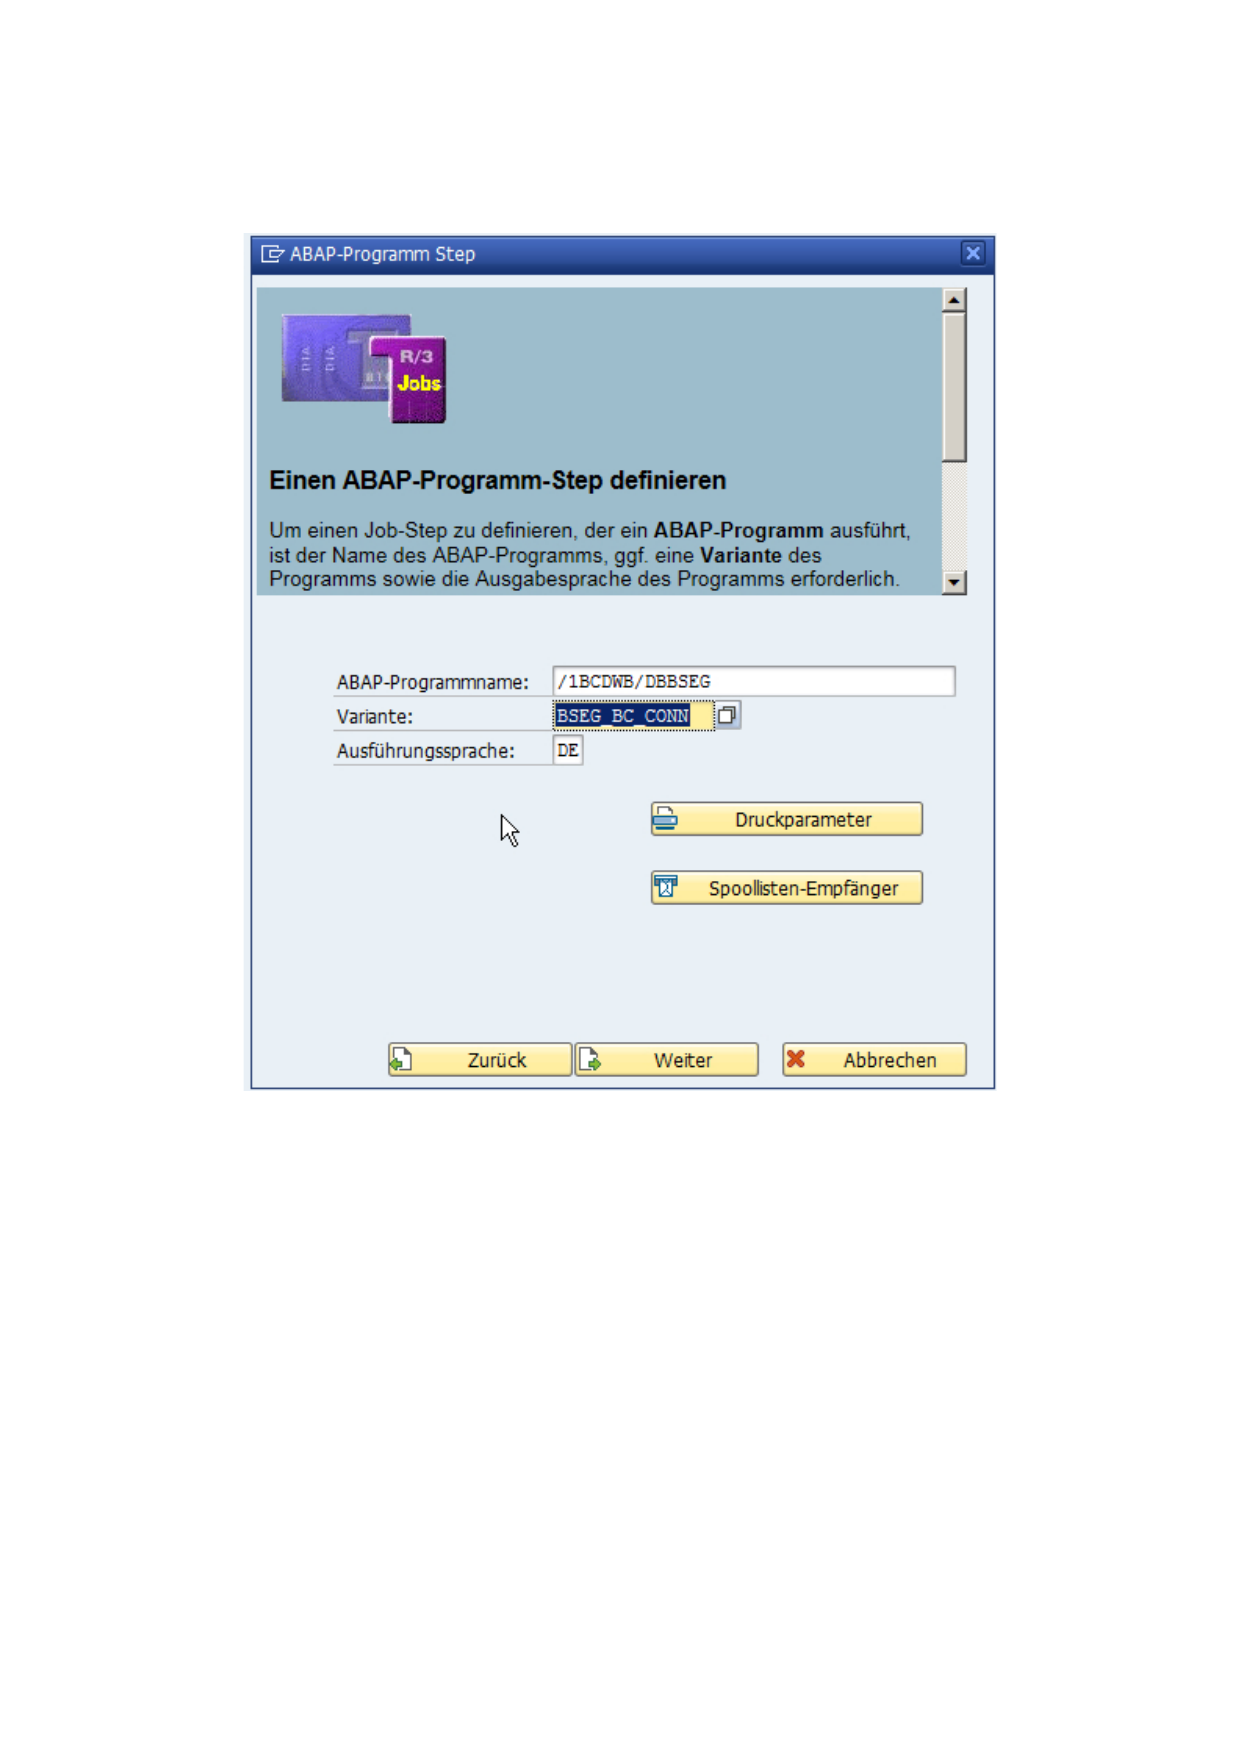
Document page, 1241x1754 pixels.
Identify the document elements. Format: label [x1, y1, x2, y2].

picture [243, 233, 997, 1091]
